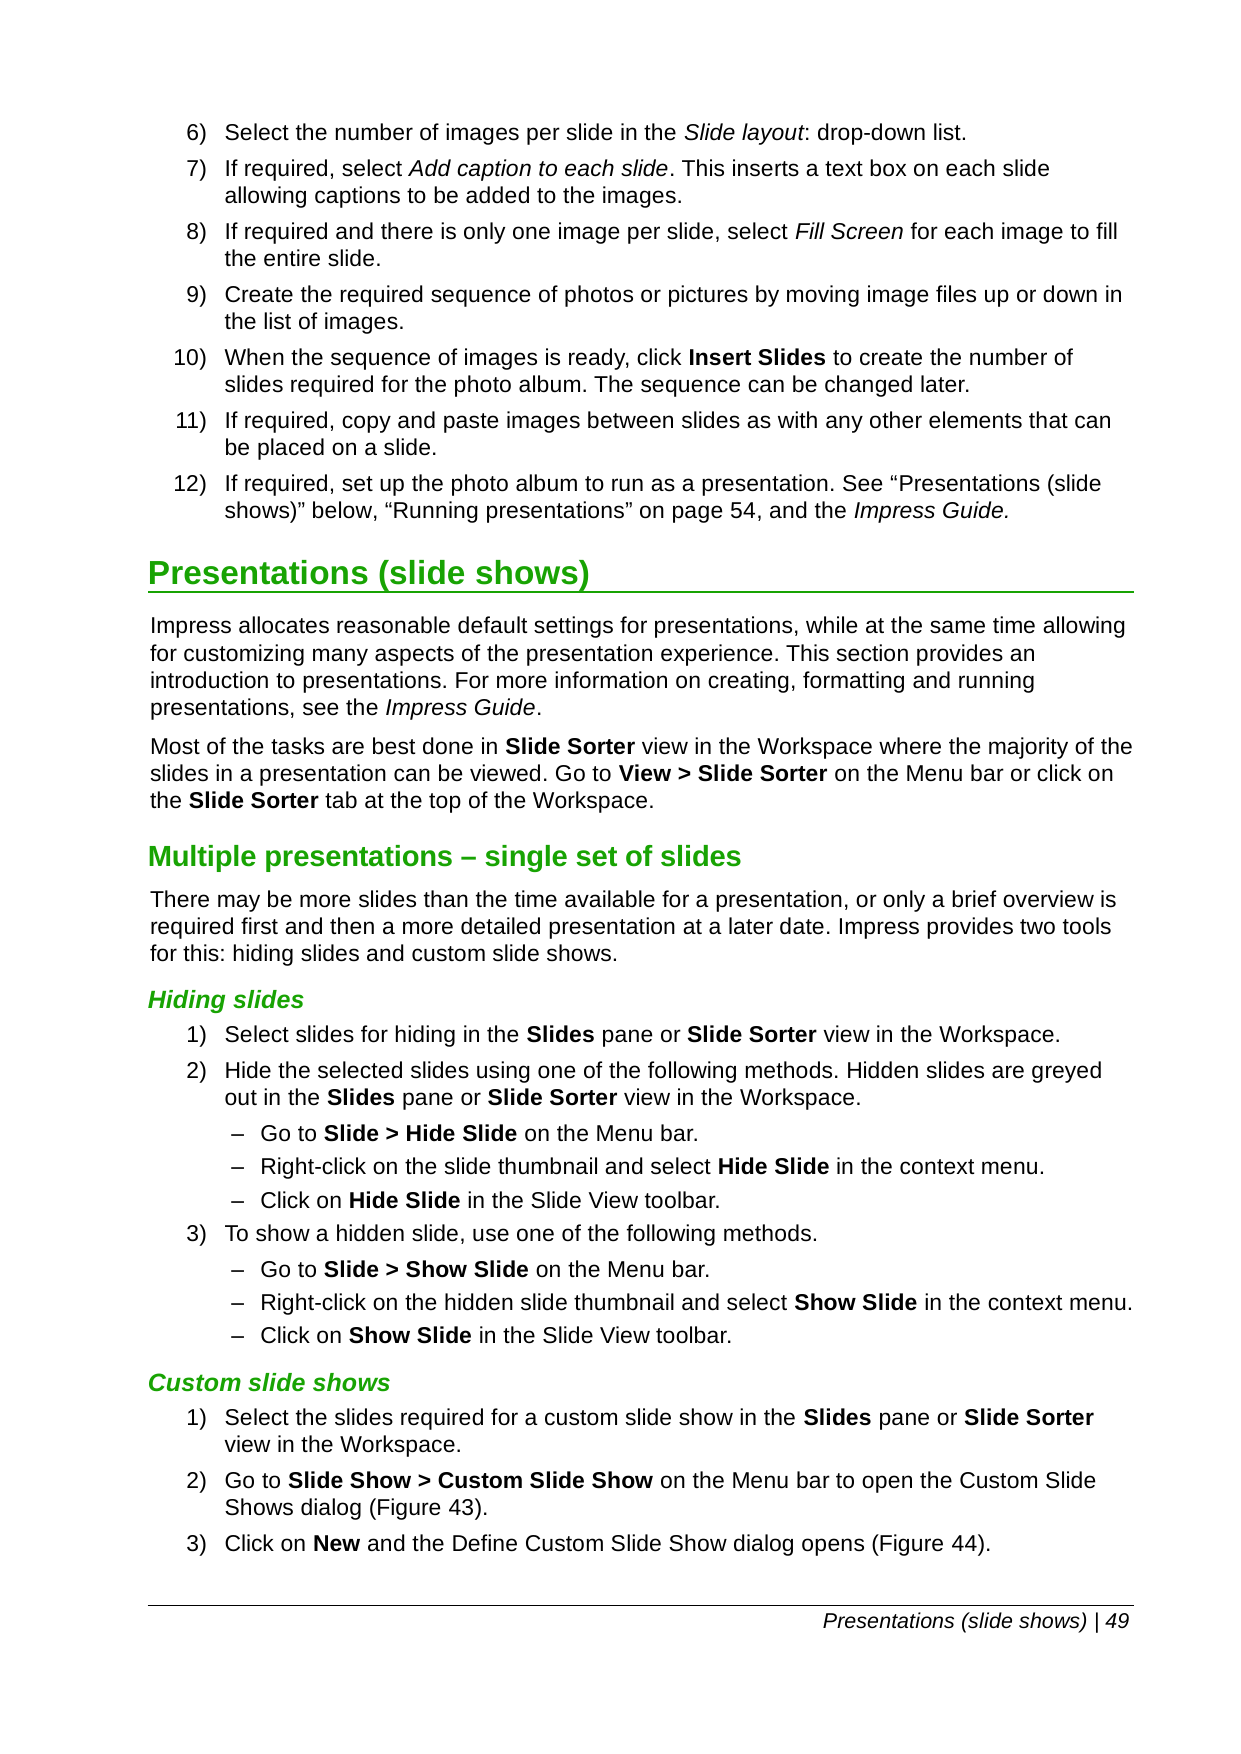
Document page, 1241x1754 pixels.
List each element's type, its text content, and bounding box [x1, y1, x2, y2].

list Go to Slide Show > Custom Slide Show on the Menu bar to open the Custom Slide Shows dialog (Figure 43). [207, 1466, 1134, 1520]
list If required, select Add caption to each slide. This inserts a text box on each slide allowing captions to be added to the images. [207, 154, 1134, 208]
list Go to Slide > Show Slide on the Menu bar. [231, 1255, 1134, 1282]
list Hide the selected slides using one of the following methods. Hidden slides are greyed out in the Slides pane or Slide Sorter view in the Workspace. [207, 1056, 1134, 1110]
list Go to Slide > Hide Slide on the Menu bar. [231, 1119, 1134, 1146]
list If required, set up the photo album to run as a presentation. See “Presentations (slide shows)” below, “Running presentations” on page 52, and the Impress Guide. [207, 469, 1134, 523]
text Most of the tasks are best done in Slide Sorter view in the Workspace where the majority of the slides in a presentation can be viewed. Go to View > Slide Sorter on the Menu bar or click on the Slide Sorter tab at the top of the Workspace. [150, 733, 1134, 814]
list Create the required sequence of photos or pictures by moving image files up or down in the list of images. [207, 280, 1134, 334]
list Select the number of images per slide in the Slide layout: drop-down list. [207, 118, 1134, 145]
subtitle Multiple presentations – single set of slides [148, 839, 1134, 872]
list If required and there is only one image per slide, select Fill Screen for each image to fill the entire slide. [207, 217, 1134, 271]
list Click on New and the Define Custom Slide Show dialog opens (Figure 44). [207, 1529, 1134, 1556]
list To show a hidden slide, use one of the following methods. [207, 1219, 1134, 1246]
list Select slides for hiding in the Slides pane or Slide Sorter view in the Workspace. [207, 1020, 1134, 1047]
list Click on Show Slide in the Slide View toolbar. [231, 1322, 1134, 1349]
list Right-click on the slide thumbnail and select Hide Slide in the context menu. [231, 1153, 1134, 1180]
list Right-click on the hidden slide thumbnail and select Show Slide in the context menu. [231, 1288, 1134, 1316]
text Impress allocates reasonable default settings for presentations, while at the same time allowing for customizing many aspects of the presentation experience. This section provides an introduction to presentations. For more information on creating, formatting and running presentations, see the Impress Guide. [150, 612, 1134, 720]
list Select the slides required for a custom slide show in the Slides pane or Slide Sorter view in the Workspace. [207, 1403, 1134, 1457]
subtitle Hiding slides [148, 985, 1134, 1014]
list If required, copy and paste images between slides as with any other elements that can be placed on a slide. [207, 406, 1134, 460]
subtitle Presentations (slide shows) [148, 552, 1134, 591]
list Click on Hide Slide in the Slide View toolbar. [231, 1186, 1134, 1213]
subtitle Custom slide shows [148, 1368, 1134, 1397]
list When the sequence of images is ready, click Insert Slides to create the number of slides required for the photo album. The sequence can be changed later. [207, 343, 1134, 397]
text There may be more slides than the time available for a presentation, or only a brief overview is required first and then a more detailed presentation at a later date. Impress provides two tools for this: hiding slides and custom slide shows. [150, 885, 1134, 966]
